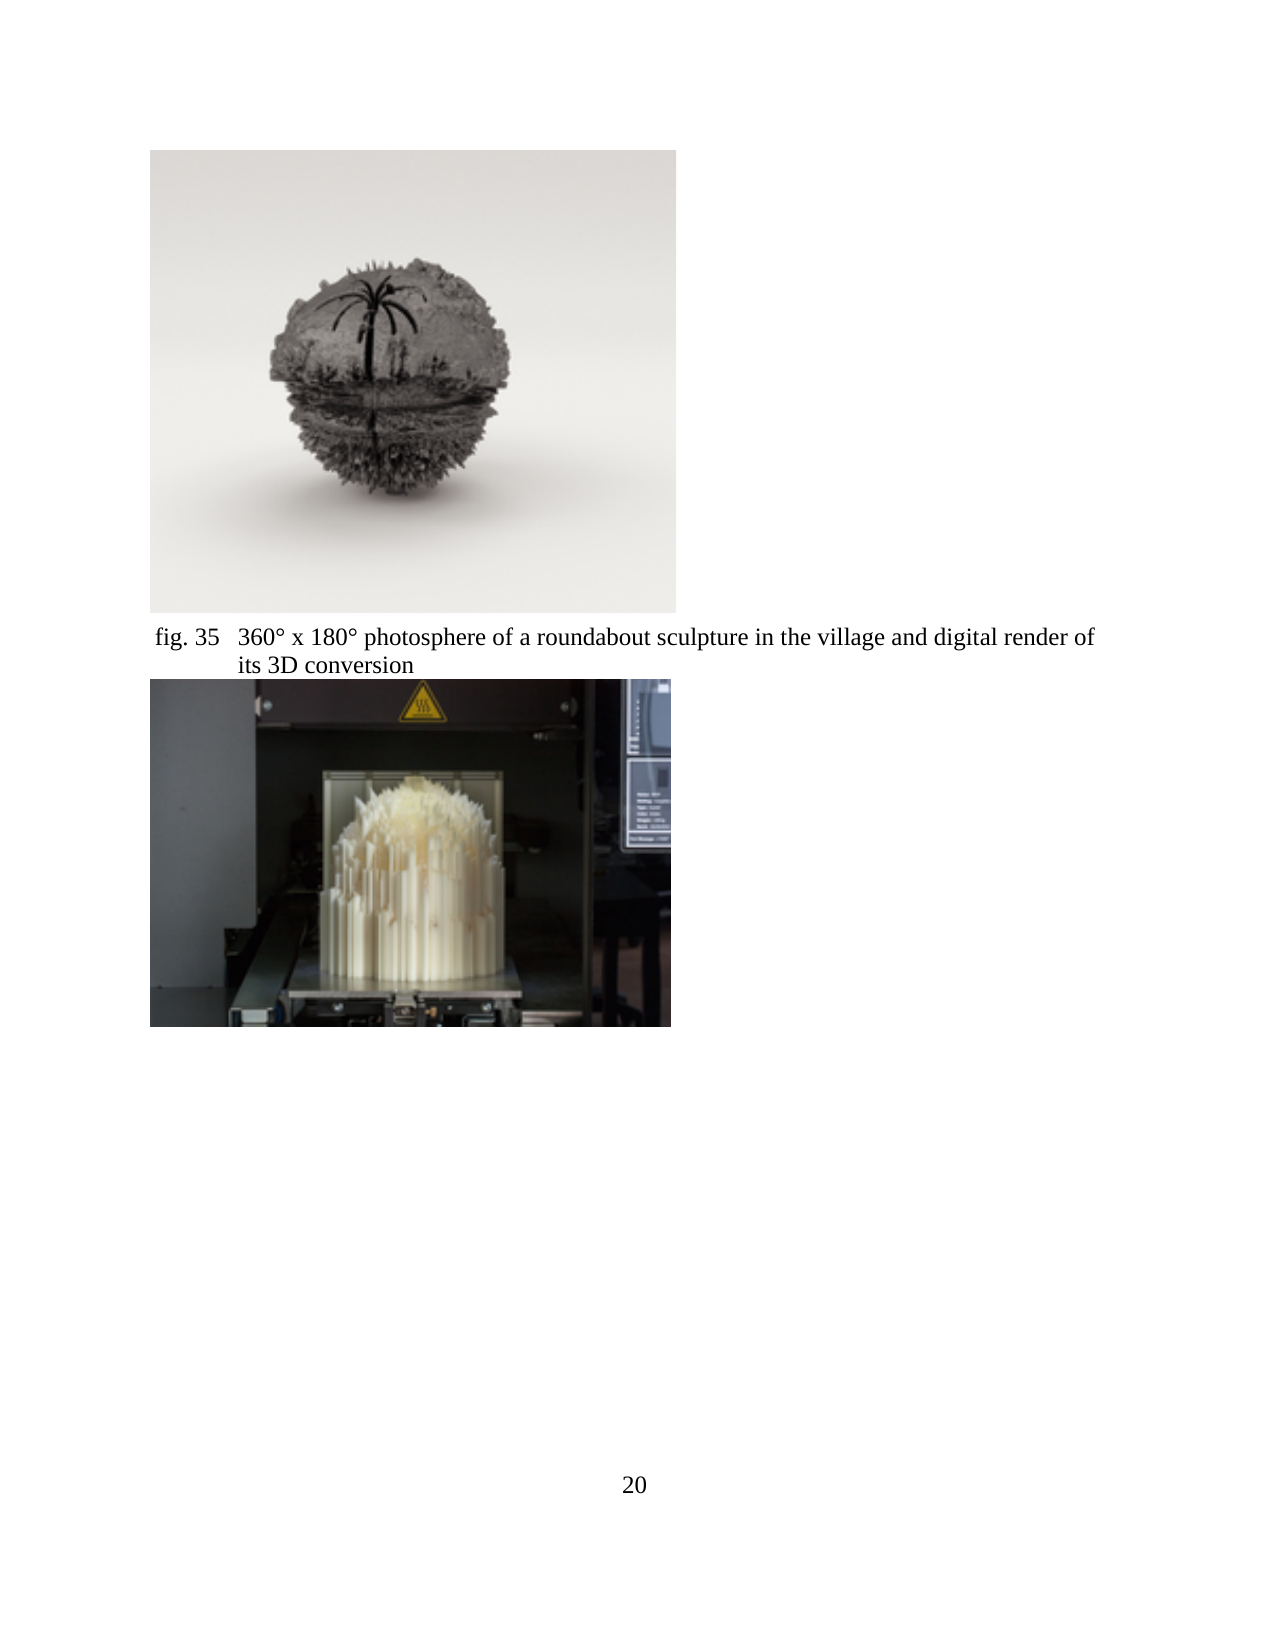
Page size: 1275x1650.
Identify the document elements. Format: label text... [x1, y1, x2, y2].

picture [150, 150, 677, 613]
table_header fig. 35 [150, 622, 233, 679]
picture [150, 679, 671, 1027]
table_header 360° x 180° photosphere of a roundabout sculpture in the village and digital render of its 3D conversion [233, 622, 1125, 679]
